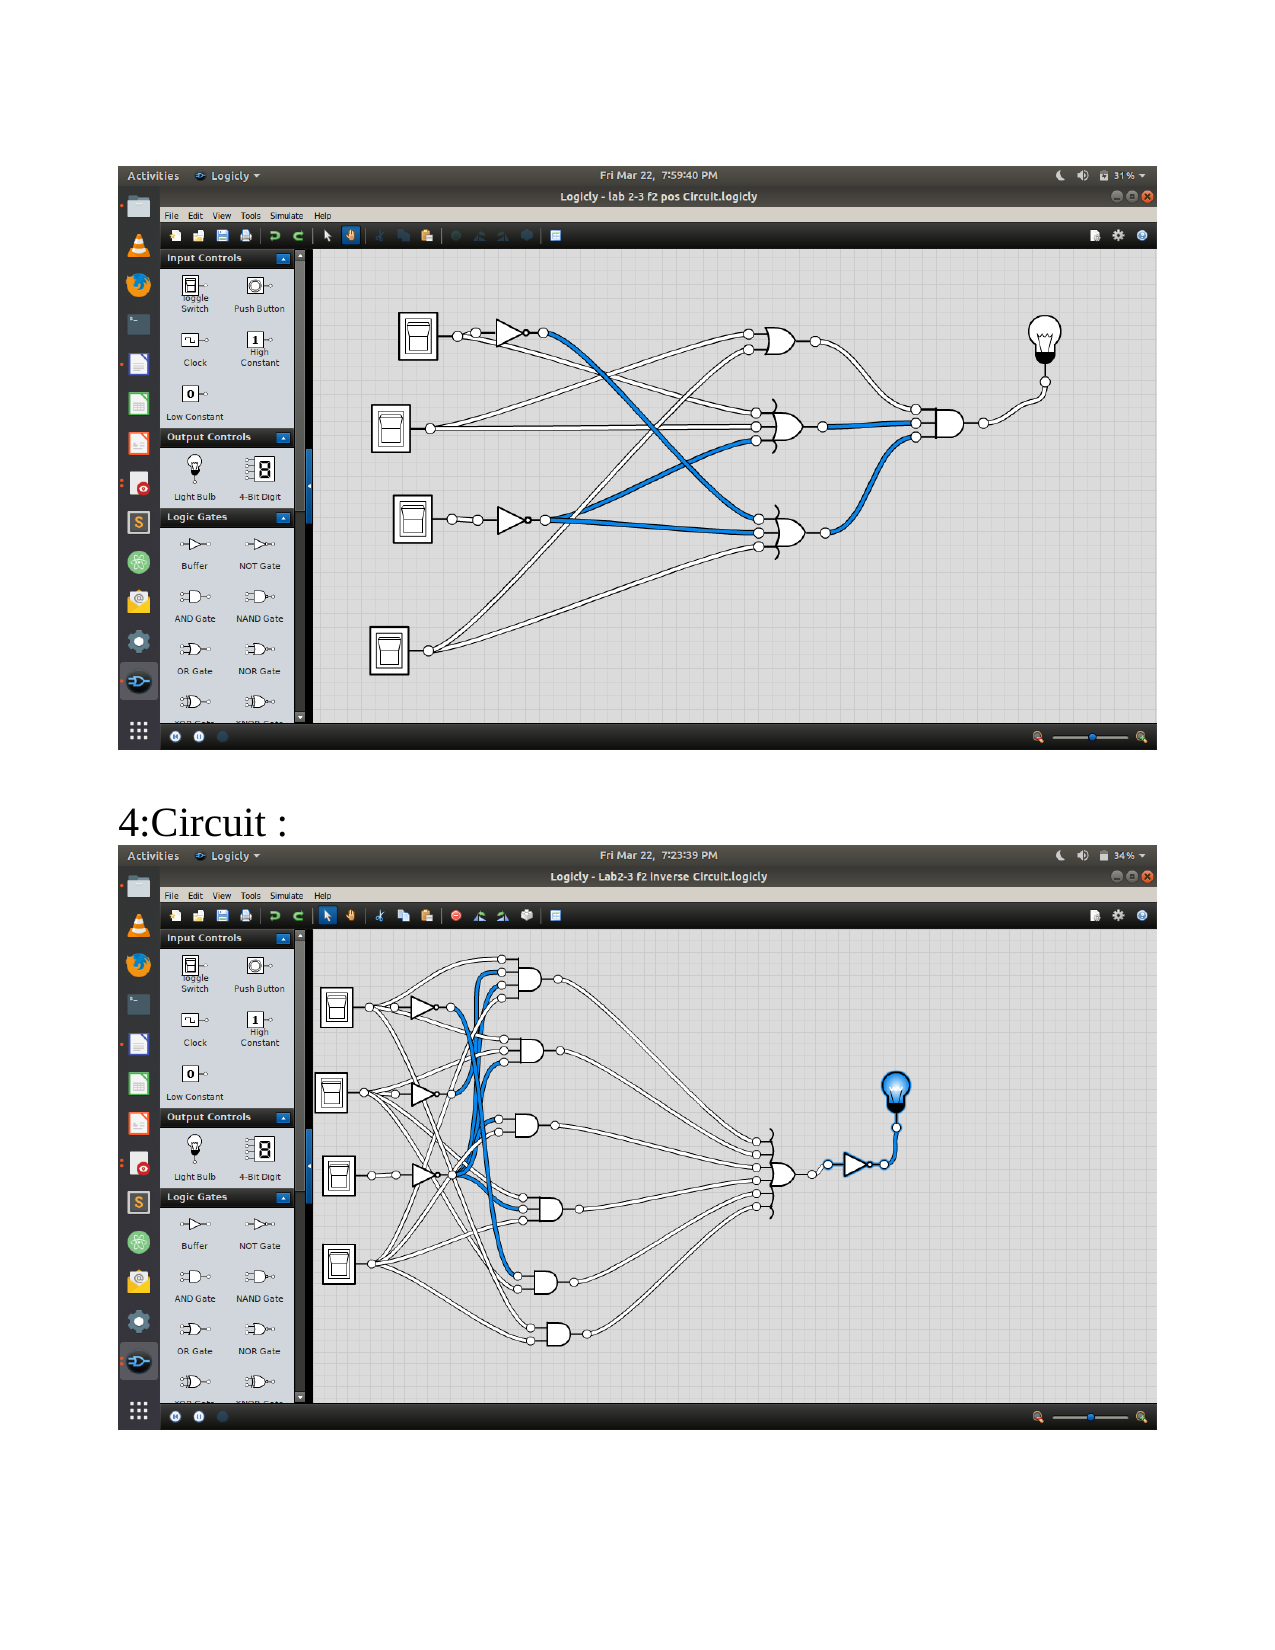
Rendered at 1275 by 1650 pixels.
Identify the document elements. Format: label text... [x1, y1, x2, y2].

text 4:Circuit : [118, 798, 1157, 845]
picture [118, 166, 1157, 750]
picture [118, 845, 1157, 1430]
